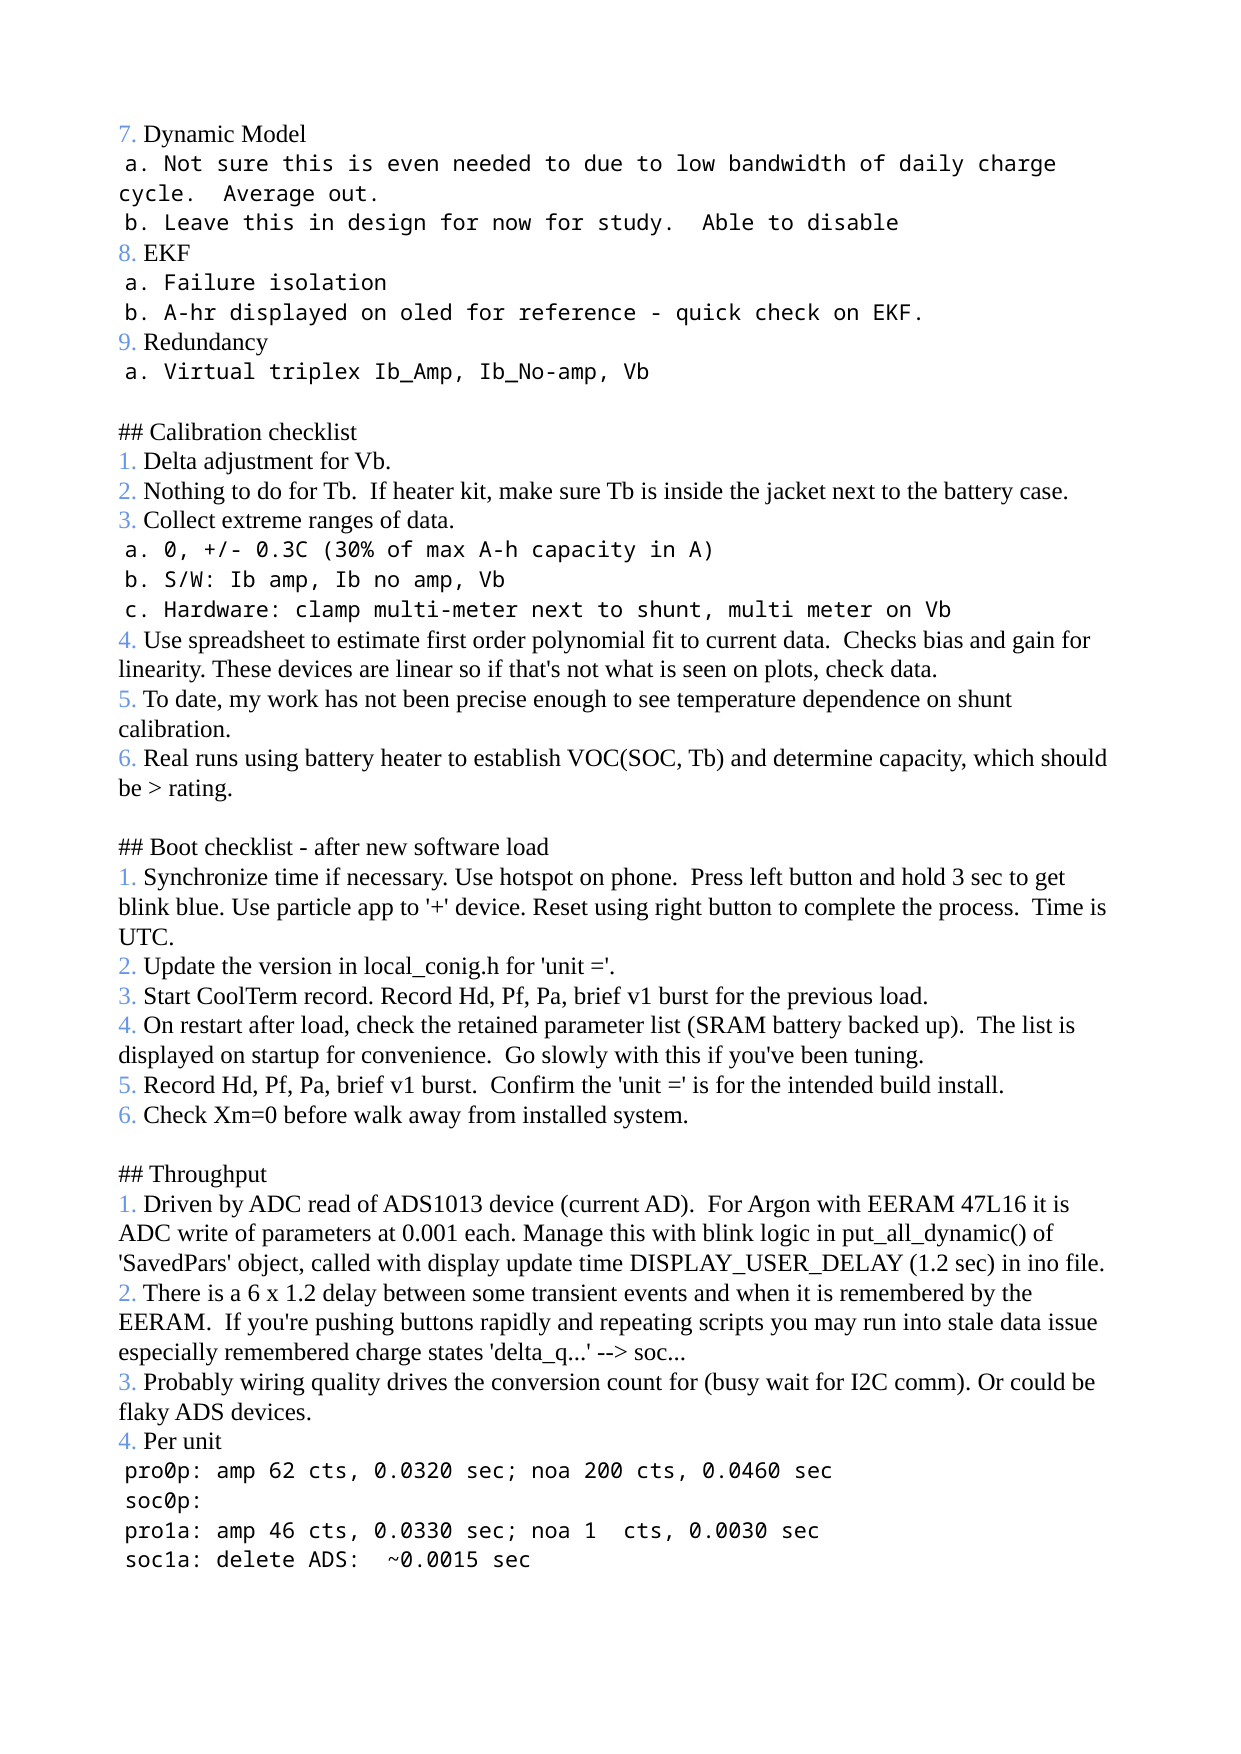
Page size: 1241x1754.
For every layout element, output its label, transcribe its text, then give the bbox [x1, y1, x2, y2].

text 6. Real runs using battery heater to establish VOC(SOC, Tb) and determine capacity, which should be > rating. [118, 742, 1122, 802]
text 3. Probably wiring quality drives the conversion count for (busy wait for I2C comm). Or could be flaky ADS devices. [118, 1366, 1122, 1425]
text a. Not sure this is even needed to due to low bandwidth of daily charge cycle. Average out. [118, 148, 1122, 207]
text 2. Update the version in local_conig.h for 'unit ='. [118, 950, 1122, 980]
text soc1a: delete ADS: ~0.0015 sec [118, 1544, 1122, 1574]
text a. Failure isolation [118, 267, 1122, 297]
text b. Leave this in design for now for study. Able to disable [118, 207, 1122, 237]
text soc0p: [118, 1485, 1122, 1514]
text a. 0, +/- 0.3C (30% of max A-h capacity in A) [118, 534, 1122, 564]
text 5. To date, my work has not been precise enough to see temperature dependence on shunt calibration. [118, 683, 1122, 742]
text c. Hardware: clamp multi-meter next to shunt, multi meter on Vb [118, 594, 1122, 624]
text ## Calibration checklist [118, 416, 1122, 445]
text a. Virtual triplex Ib_Amp, Ib_No-amp, Vb [118, 356, 1122, 386]
text pro1a: amp 46 cts, 0.0330 sec; noa 1 cts, 0.0030 sec [118, 1514, 1122, 1544]
text 4. On restart after load, check the retained parameter list (SRAM battery backed up). The list is displayed on startup for convenience. Go slowly with this if you've been tuning. [118, 1010, 1122, 1069]
text 9. Redundancy [118, 326, 1122, 356]
text 4. Use spreadsheet to estimate first order polynomial fit to current data. Checks bias and gain for linearity. These devices are linear so if that's not what is seen on plots, check data. [118, 624, 1122, 683]
text 7. Dynamic Model [118, 118, 1122, 148]
text b. S/W: Ib amp, Ib no amp, Vb [118, 564, 1122, 594]
text pro0p: amp 62 cts, 0.0320 sec; noa 200 cts, 0.0460 sec [118, 1455, 1122, 1485]
text 5. Record Hd, Pf, Pa, brief v1 burst. Confirm the 'unit =' is for the intended build install. [118, 1069, 1122, 1099]
text 8. EKF [118, 237, 1122, 267]
text ## Throughput [118, 1158, 1122, 1188]
text 1. Driven by ADC read of ADS1013 device (current AD). For Argon with EERAM 47L16 it is ADC write of parameters at 0.001 each. Manage this with blink logic in put_all_dynamic() of 'SavedPars' object, called with display update time DISPLAY_USER_DELAY (1.2 sec) in ino file. [118, 1188, 1122, 1277]
text 3. Collect extreme ranges of data. [118, 505, 1122, 534]
text 2. There is a 6 x 1.2 delay between some transient events and when it is remembered by the EERAM. If you're pushing buttons rapidly and repeating scripts you may run into stale data issue especially remembered charge states 'delta_q...' --> soc... [118, 1277, 1122, 1366]
text 2. Nothing to do for Tb. If heater kit, make sure Tb is inside the jacket next to the battery case. [118, 475, 1122, 505]
text ## Boot checklist - after new software load [118, 832, 1122, 861]
text 4. Per unit [118, 1425, 1122, 1455]
text 1. Delta adjustment for Vb. [118, 445, 1122, 475]
text 6. Check Xm=0 before walk away from installed system. [118, 1099, 1122, 1128]
text b. A-hr displayed on oled for reference - quick check on EKF. [118, 297, 1122, 326]
text 1. Synchronize time if necessary. Use hotspot on phone. Press left button and hold 3 sec to get blink blue. Use particle app to '+' device. Reset using right button to complete the process. Time is UTC. [118, 861, 1122, 950]
text 3. Start CoolTerm record. Record Hd, Pf, Pa, brief v1 burst for the previous load. [118, 980, 1122, 1010]
